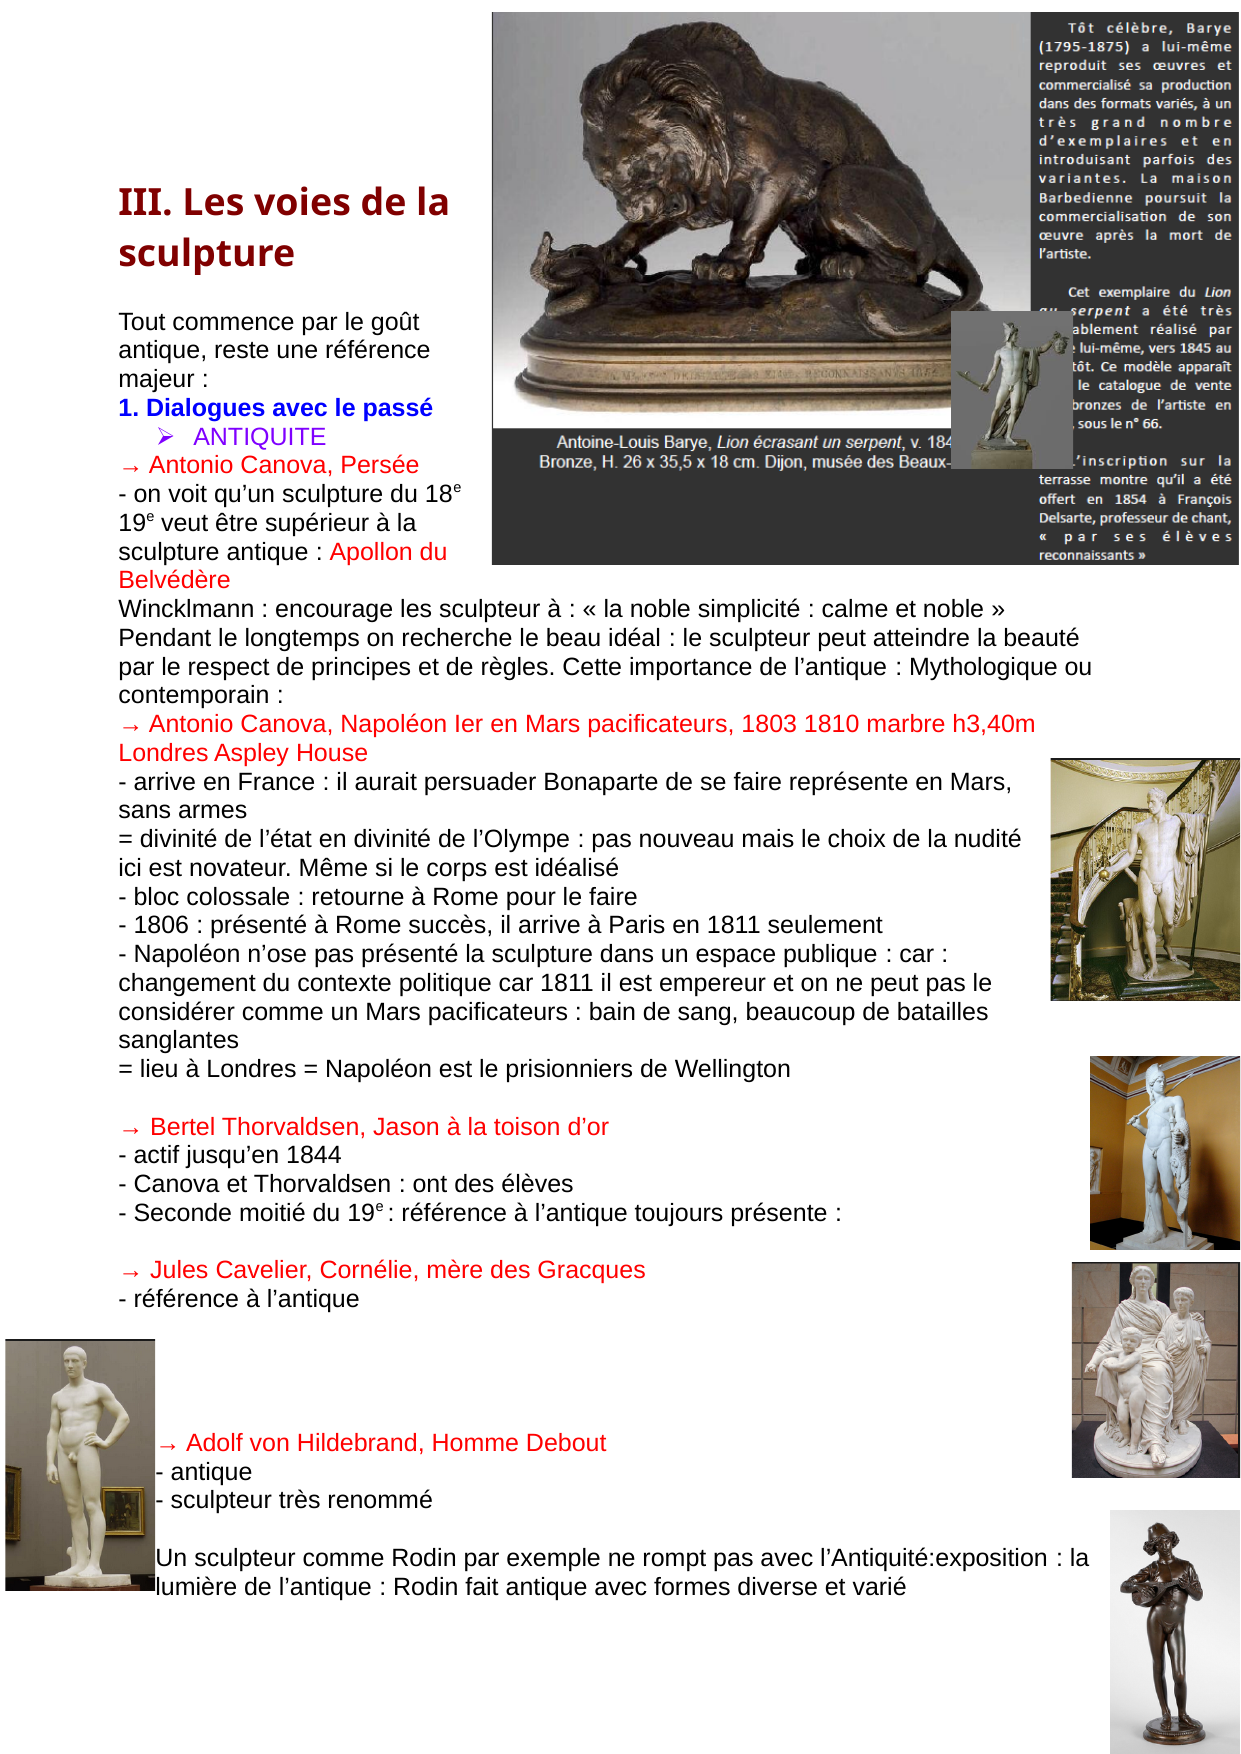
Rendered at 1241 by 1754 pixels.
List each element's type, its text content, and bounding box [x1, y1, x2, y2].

text Wincklmann : encourage les sculpteur à : « la noble simplicité : calme et noble » [118, 594, 1122, 623]
text - sculpteur très renommé [156, 1485, 1122, 1514]
text - bloc colossale : retourne à Rome pour le faire [118, 882, 1050, 910]
picture [1090, 1056, 1241, 1250]
text - Napoléon n’ose pas présenté la sculpture dans un espace publique : car : changement du contexte politique car 1811 il est empereur et on ne peut pas le considérer comme un Mars pacificateurs : bain de sang, beaucoup de batailles sanglantes [118, 939, 1122, 1054]
picture [491, 12, 1240, 565]
picture [5, 1339, 156, 1591]
text Tout commence par le goût antique, reste une référence majeur : [118, 306, 491, 393]
text - 1806 : présenté à Rome succès, il arrive à Paris en 1811 seulement [118, 910, 1050, 939]
text - Canova et Thorvaldsen : ont des élèves [118, 1169, 1090, 1198]
text - on voit qu’un sculpture du 18e 19e veut être supérieur à la sculpture antique : Apollon du Belvédère [118, 479, 1122, 594]
text Un sculpteur comme Rodin par exemple ne rompt pas avec l’Antiquité:exposition : la lumière de l’antique : Rodin fait antique avec formes diverse et varié [118, 1543, 1110, 1600]
text = lieu à Londres = Napoléon est le prisionniers de Wellington [118, 1054, 1122, 1083]
text → Antonio Canova, Napoléon Ier en Mars pacificateurs, 1803 1810 marbre h3,40m Londres Aspley House [118, 709, 1122, 767]
text → Jules Cavelier, Cornélie, mère des Gracques [118, 1255, 1122, 1284]
text - antique [156, 1457, 1122, 1485]
text III. Les voies de la sculpture [118, 176, 491, 278]
text → Bertel Thorvaldsen, Jason à la toison d’or [118, 1112, 1090, 1140]
picture [1050, 758, 1241, 1001]
text → Antonio Canova, Persée [118, 450, 491, 479]
text - référence à l’antique [118, 1284, 1071, 1313]
text Pendant le longtemps on recherche le beau idéal : le sculpteur peut atteindre la beauté par le respect de principes et de règles. Cette importance de l’antique : Mythologique ou contemporain : [118, 623, 1122, 709]
text → Adolf von Hildebrand, Homme Debout [156, 1428, 1071, 1457]
picture [1110, 1510, 1240, 1754]
text = divinité de l’état en divinité de l’Olympe : pas nouveau mais le choix de la nudité ici est novateur. Même si le corps est idéalisé [118, 824, 1050, 882]
list ANTIQUITE [156, 421, 491, 450]
text - arrive en France : il aurait persuader Bonaparte de se faire représente en Mars, sans armes [118, 767, 1050, 824]
picture [1071, 1262, 1241, 1478]
text - actif jusqu’en 1844 [118, 1140, 1090, 1169]
text 1. Dialogues avec le passé [118, 393, 491, 421]
text - Seconde moitié du 19e : référence à l’antique toujours présente : [118, 1198, 1090, 1227]
